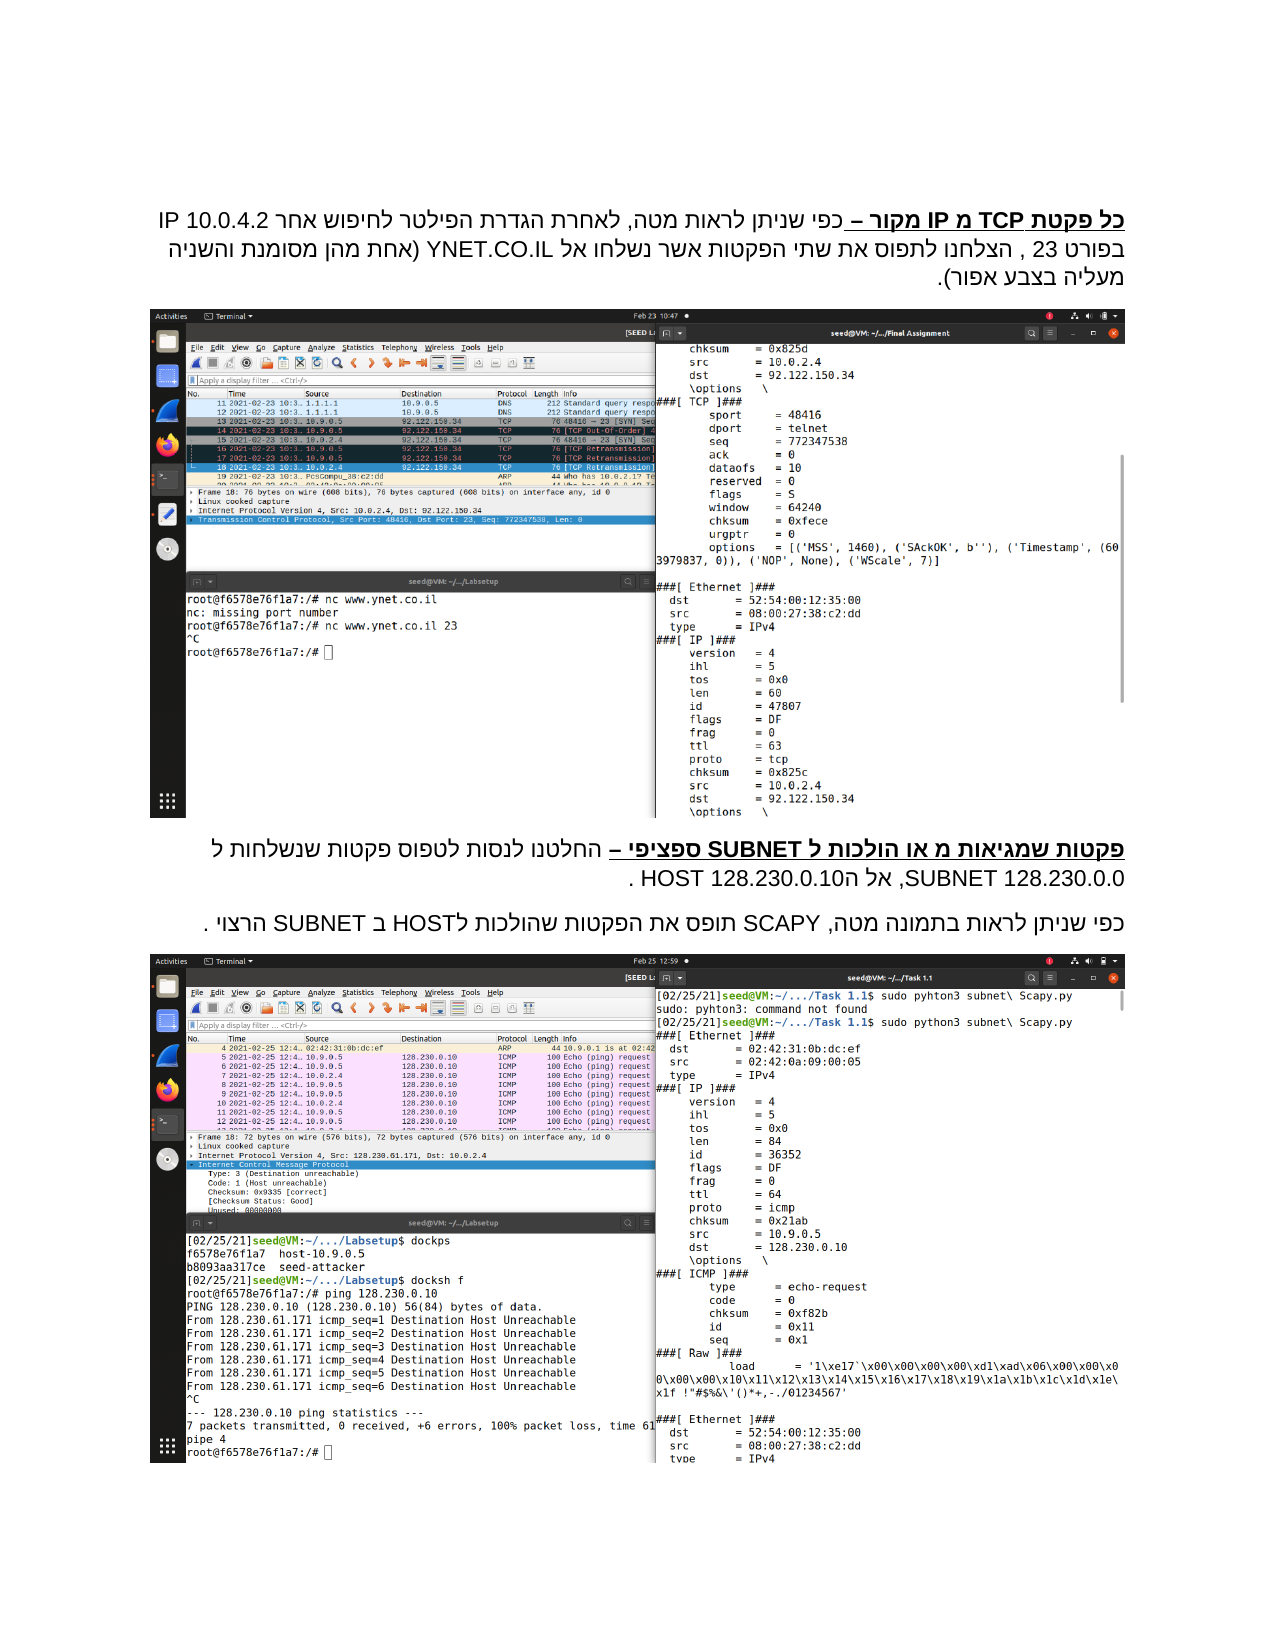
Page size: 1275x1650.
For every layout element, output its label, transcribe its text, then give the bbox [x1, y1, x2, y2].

picture [150, 309, 1125, 818]
picture [150, 954, 1125, 1463]
text כל פקטת TCP מ IP מקור – כפי שניתן לראות מטה, לאחרת הגדרת הפילטר לחיפוש אחר IP 10.0.4.2 בפורט 23 , הצלחנו לתפוס את שתי הפקטות אשר נשלחו אל YNET.CO.IL (אחת מהן מסומנת והשניה מעליה בצבע אפור). [150, 207, 1125, 291]
text כפי שניתן לראות בתמונה מטה, SCAPY תופס את הפקטות שהולכות לHOST ב SUBNET הרצוי . [150, 909, 1125, 936]
text פקטות שמגיאות מ או הולכות ל SUBNET ספציפי – החלטנו לנסות לטפוס פקטות שנשלחות ל SUBNET 128.230.0.0, אל הHOST 128.230.0.10 . [150, 836, 1125, 891]
